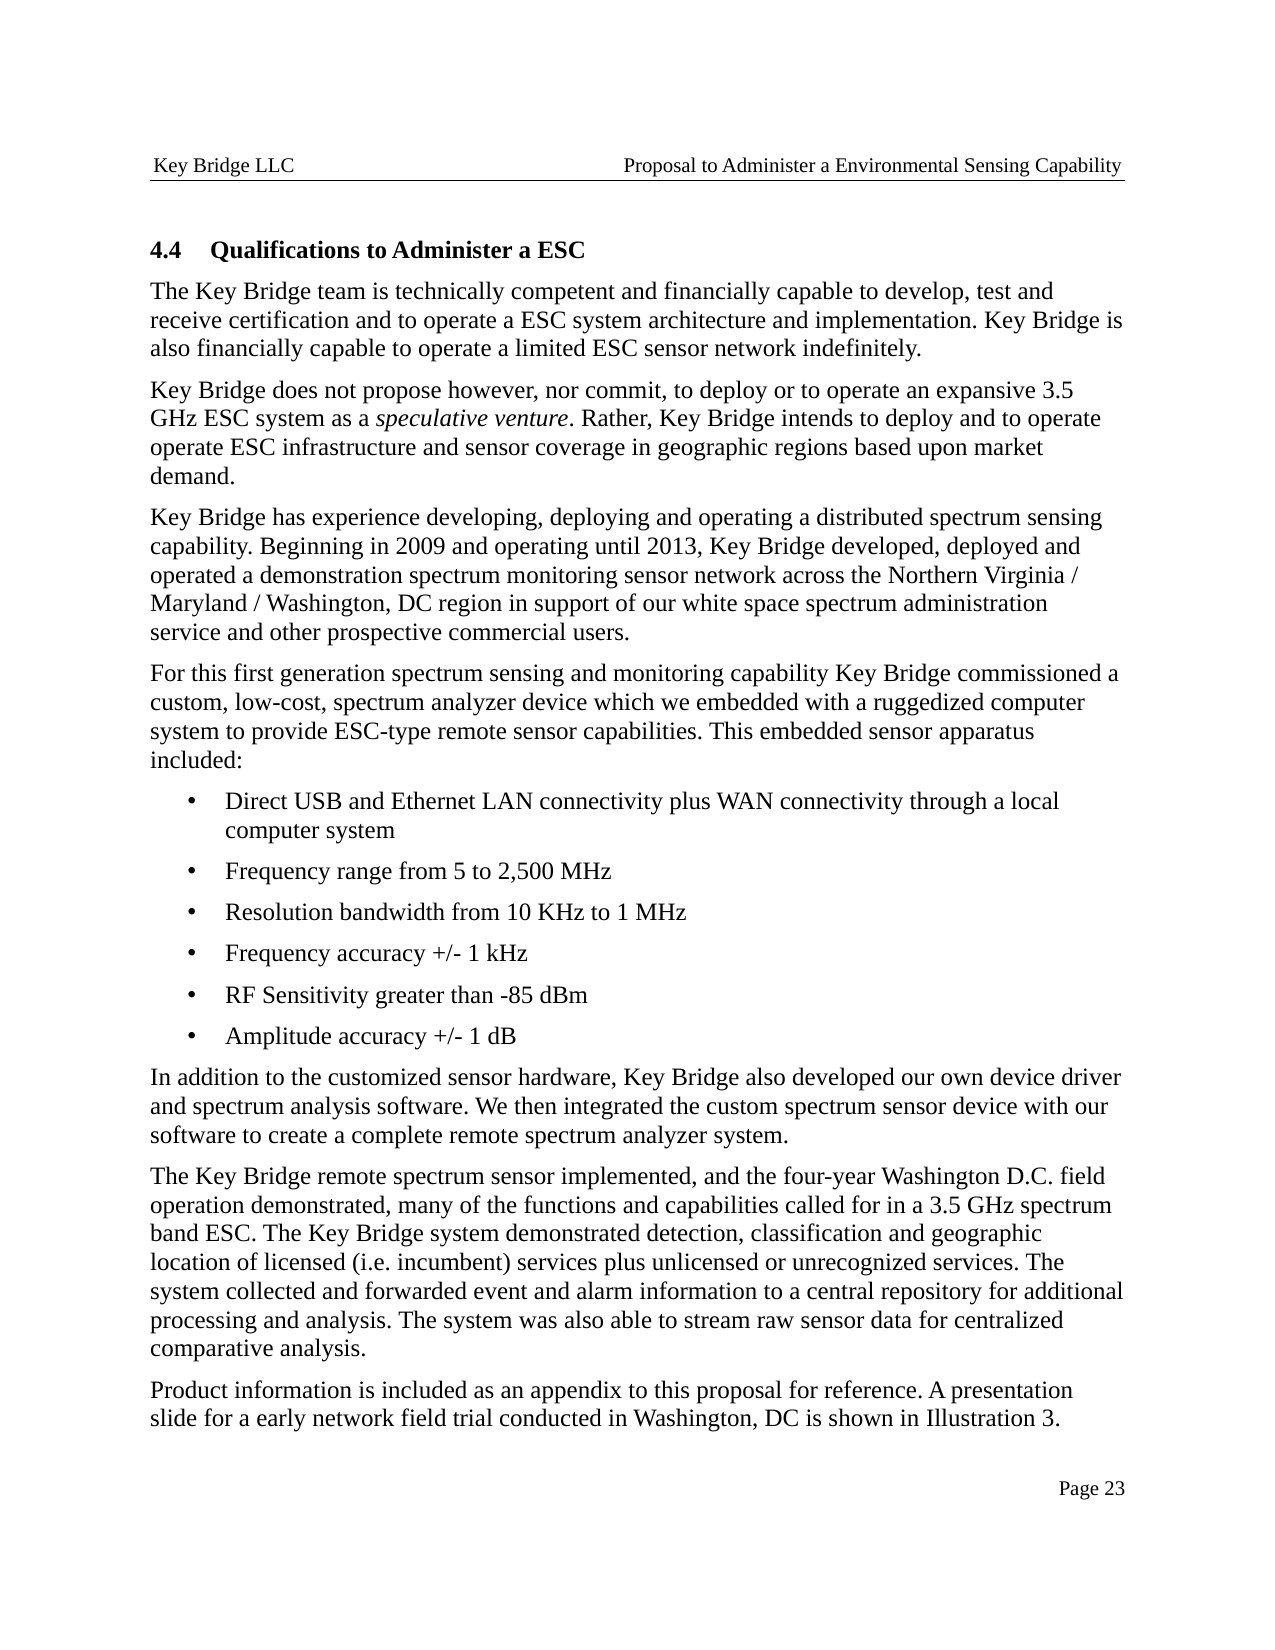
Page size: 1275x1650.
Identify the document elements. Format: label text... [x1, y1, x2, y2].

subtitle Qualifications to Administer a ESC [150, 235, 1125, 263]
list Amplitude accuracy +/- 1 dB [187, 1021, 1125, 1050]
text The Key Bridge remote spectrum sensor implemented, and the four-year Washington D.C. field operation demonstrated, many of the functions and capabilities called for in a 3.5 GHz spectrum band ESC. The Key Bridge system demonstrated detection, classification and geographic location of licensed (i.e. incumbent) services plus unlicensed or unrecognized services. The system collected and forwarded event and alarm information to a central repository for additional processing and analysis. The system was also able to stream raw sensor data for centralized comparative analysis. [150, 1161, 1125, 1362]
list Direct USB and Ethernet LAN connectivity plus WAN connectivity through a local computer system [187, 786, 1125, 843]
list Resolution bandwidth from 10 KHz to 1 MHz [187, 897, 1125, 926]
text Product information is included as an appendix to this proposal for reference. A presentation slide for a early network field trial conducted in Washington, DC is shown in Illustration 3. [150, 1375, 1125, 1432]
list Frequency range from 5 to 2,500 MHz [187, 856, 1125, 885]
text The Key Bridge team is technically competent and financially capable to develop, test and receive certification and to operate a ESC system architecture and implementation. Key Bridge is also financially capable to operate a limited ESC sensor network indefinitely. [150, 276, 1125, 362]
text Key Bridge does not propose however, nor commit, to deploy or to operate an expansive 3.5 GHz ESC system as a speculative venture. Rather, Key Bridge intends to deploy and to operate operate ESC infrastructure and sensor coverage in geographic regions based upon market demand. [150, 375, 1125, 490]
text Key Bridge has experience developing, deploying and operating a distributed spectrum sensing capability. Beginning in 2009 and operating until 2013, Key Bridge developed, deployed and operated a demonstration spectrum monitoring sensor network across the Northern Virginia / Maryland / Washington, DC region in support of our white space spectrum administration service and other prospective commercial users. [150, 502, 1125, 646]
text For this first generation spectrum sensing and monitoring capability Key Bridge commissioned a custom, low-cost, spectrum analyzer device which we embedded with a ruggedized computer system to provide ESC-type remote sensor capabilities. This embedded sensor apparatus included: [150, 658, 1125, 773]
text In addition to the customized sensor hardware, Key Bridge also developed our own device driver and spectrum analysis software. We then integrated the custom spectrum sensor device with our software to create a complete remote spectrum analyzer system. [150, 1062, 1125, 1148]
list Frequency accuracy +/- 1 kHz [187, 938, 1125, 967]
list RF Sensitivity greater than -85 dBm [187, 980, 1125, 1008]
